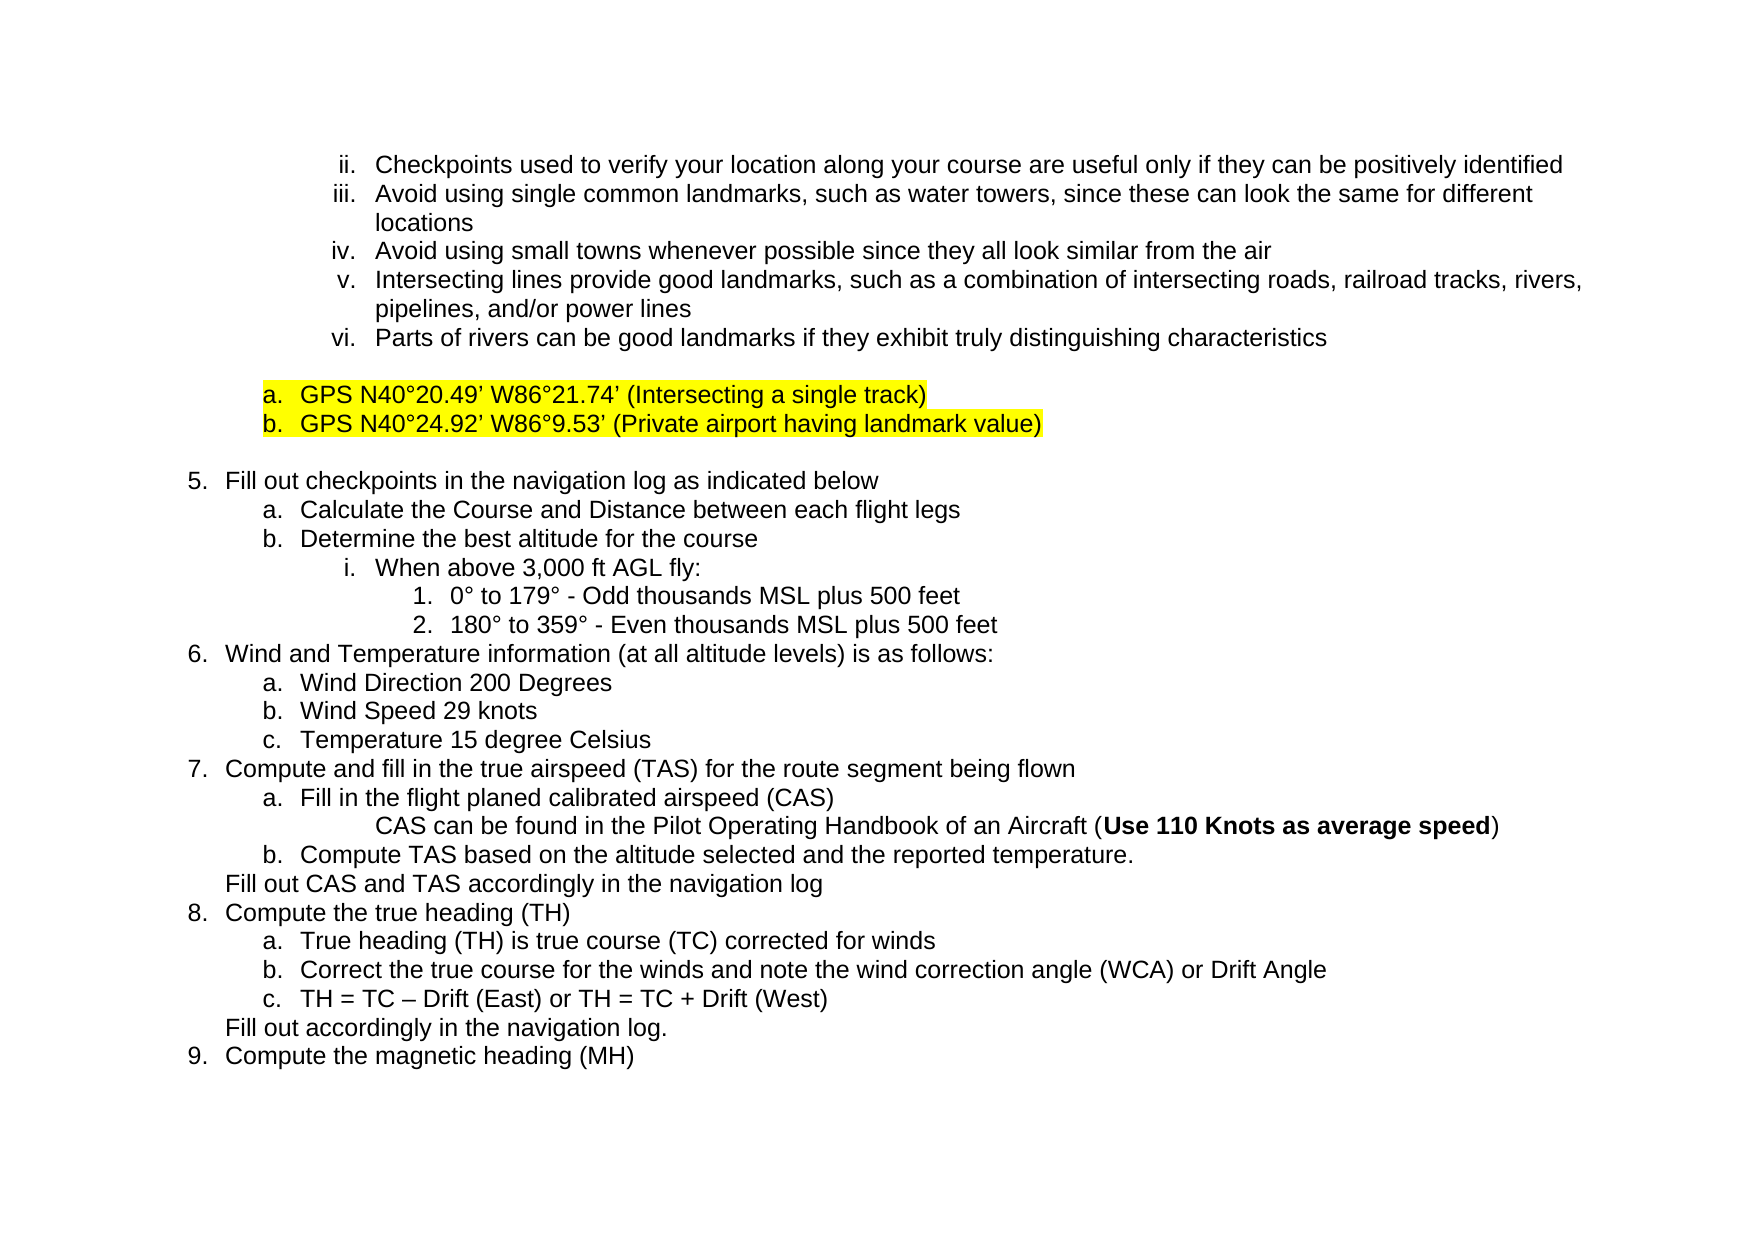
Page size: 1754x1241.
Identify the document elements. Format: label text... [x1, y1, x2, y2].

list Parts of rivers can be good landmarks if they exhibit truly distinguishing characteristics [356, 322, 1604, 351]
list Correct the true course for the winds and note the wind correction angle (WCA) or Drift Angle [262, 955, 1604, 984]
text Fill out accordingly in the navigation log. [150, 1012, 1604, 1041]
list True heading (TH) is true course (TC) corrected for winds [262, 926, 1604, 955]
list CAS can be found in the Pilot Operating Handbook of an Aircraft (Use 110 Knots as average speed) [300, 811, 1604, 840]
list TH = TC – Drift (East) or TH = TC + Drift (West) [262, 984, 1604, 1012]
list Wind Direction 200 Degrees [262, 667, 1604, 696]
list GPS N40°24.92’ W86°9.53’ (Private airport having landmark value) [262, 409, 1604, 437]
list GPS N40°20.49’ W86°21.74’ (Intersecting a single track) [262, 380, 1604, 409]
list Compute the true heading (TH) [187, 897, 1604, 926]
list Fill in the flight planed calibrated airspeed (CAS) [262, 782, 1604, 811]
list Avoid using small towns whenever possible since they all look similar from the air [356, 236, 1604, 265]
list Compute the magnetic heading (MH) [187, 1041, 1604, 1070]
list Wind Speed 29 knots [262, 696, 1604, 725]
list Avoid using single common landmarks, such as water towers, since these can look the same for different locations [356, 179, 1604, 236]
list Wind and Temperature information (at all altitude levels) is as follows: [187, 639, 1604, 667]
list Compute and fill in the true airspeed (TAS) for the route segment being flown [187, 754, 1604, 782]
text Fill out CAS and TAS accordingly in the navigation log [150, 869, 1604, 897]
list 180° to 359° - Even thousands MSL plus 500 feet [412, 610, 1604, 639]
list Determine the best altitude for the course [262, 524, 1604, 552]
list Intersecting lines provide good landmarks, such as a combination of intersecting roads, railroad tracks, rivers, pipelines, and/or power lines [356, 265, 1604, 322]
list Compute TAS based on the altitude selected and the reported temperature. [262, 840, 1604, 869]
list Temperature 15 degree Celsius [262, 725, 1604, 754]
list Checkpoints used to verify your location along your course are useful only if they can be positively identified [356, 150, 1604, 179]
list 0° to 179° - Odd thousands MSL plus 500 feet [412, 581, 1604, 610]
list When above 3,000 ft AGL fly: [356, 552, 1604, 581]
list Fill out checkpoints in the navigation log as indicated below [187, 466, 1604, 495]
list Calculate the Course and Distance between each flight legs [262, 495, 1604, 524]
